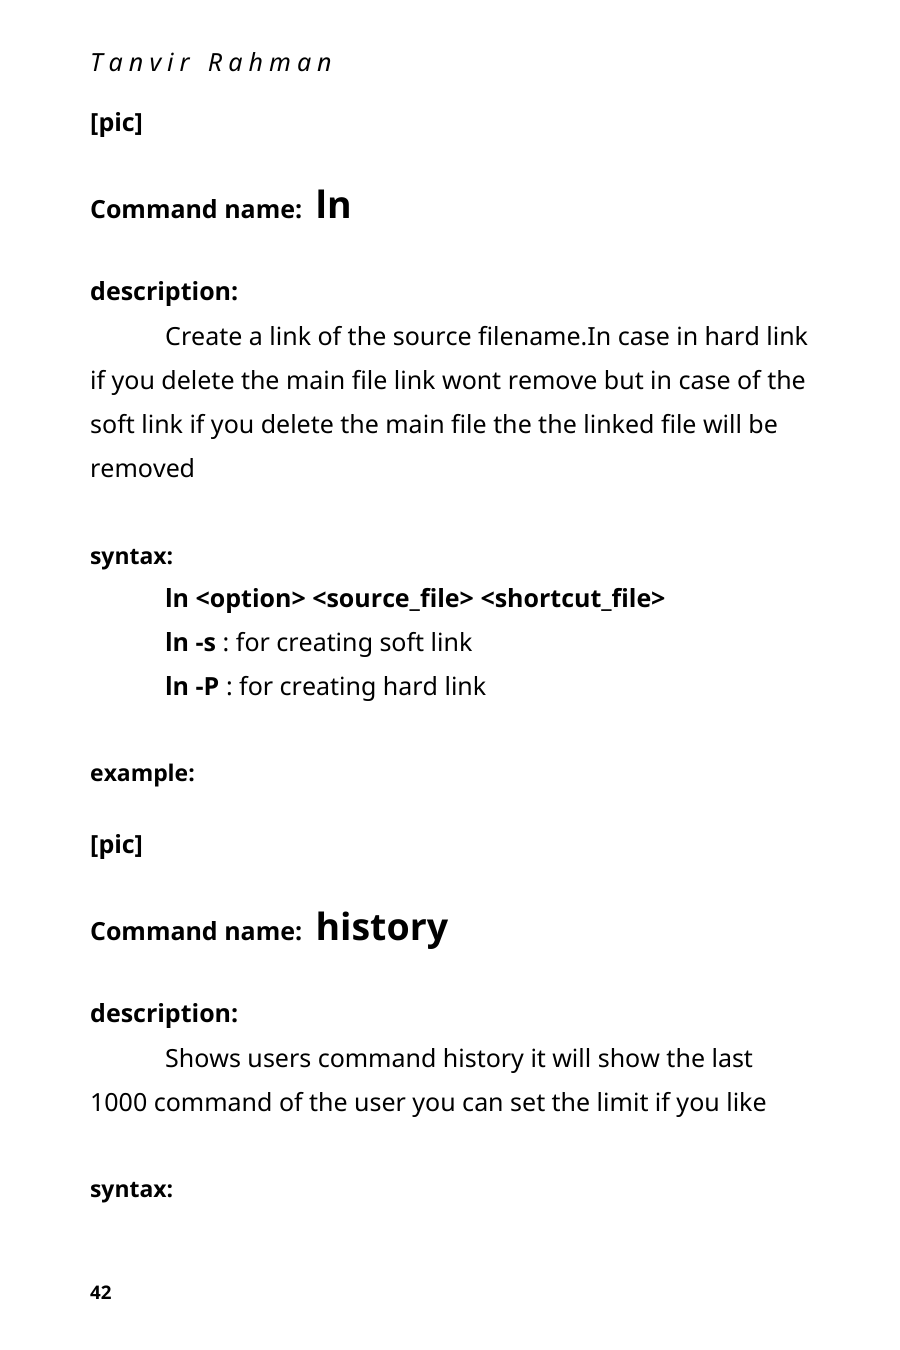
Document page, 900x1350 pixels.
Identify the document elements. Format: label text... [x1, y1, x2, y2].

text example: [90, 757, 810, 788]
text description: [90, 996, 810, 1030]
text syntax: [90, 1173, 810, 1204]
text syntax: [90, 539, 810, 571]
text [pic] [90, 827, 810, 861]
text Command name: ln [90, 178, 810, 229]
text Shows users command history it will show the last 1000 command of the user you can set the limit if you like [90, 1040, 810, 1119]
text Create a link of the source filename.In case in hard link if you delete the main file link wont remove but in case of the soft link if you delete the main file the the linked file will be removed [90, 318, 810, 485]
text [pic] [90, 105, 810, 139]
text ln -s : for creating soft link [90, 624, 810, 658]
text ln -P : for creating hard link [90, 669, 810, 703]
text Command name: history [90, 901, 810, 952]
text description: [90, 274, 810, 308]
text ln <option> <source_file> <shortcut_file> [90, 580, 810, 614]
